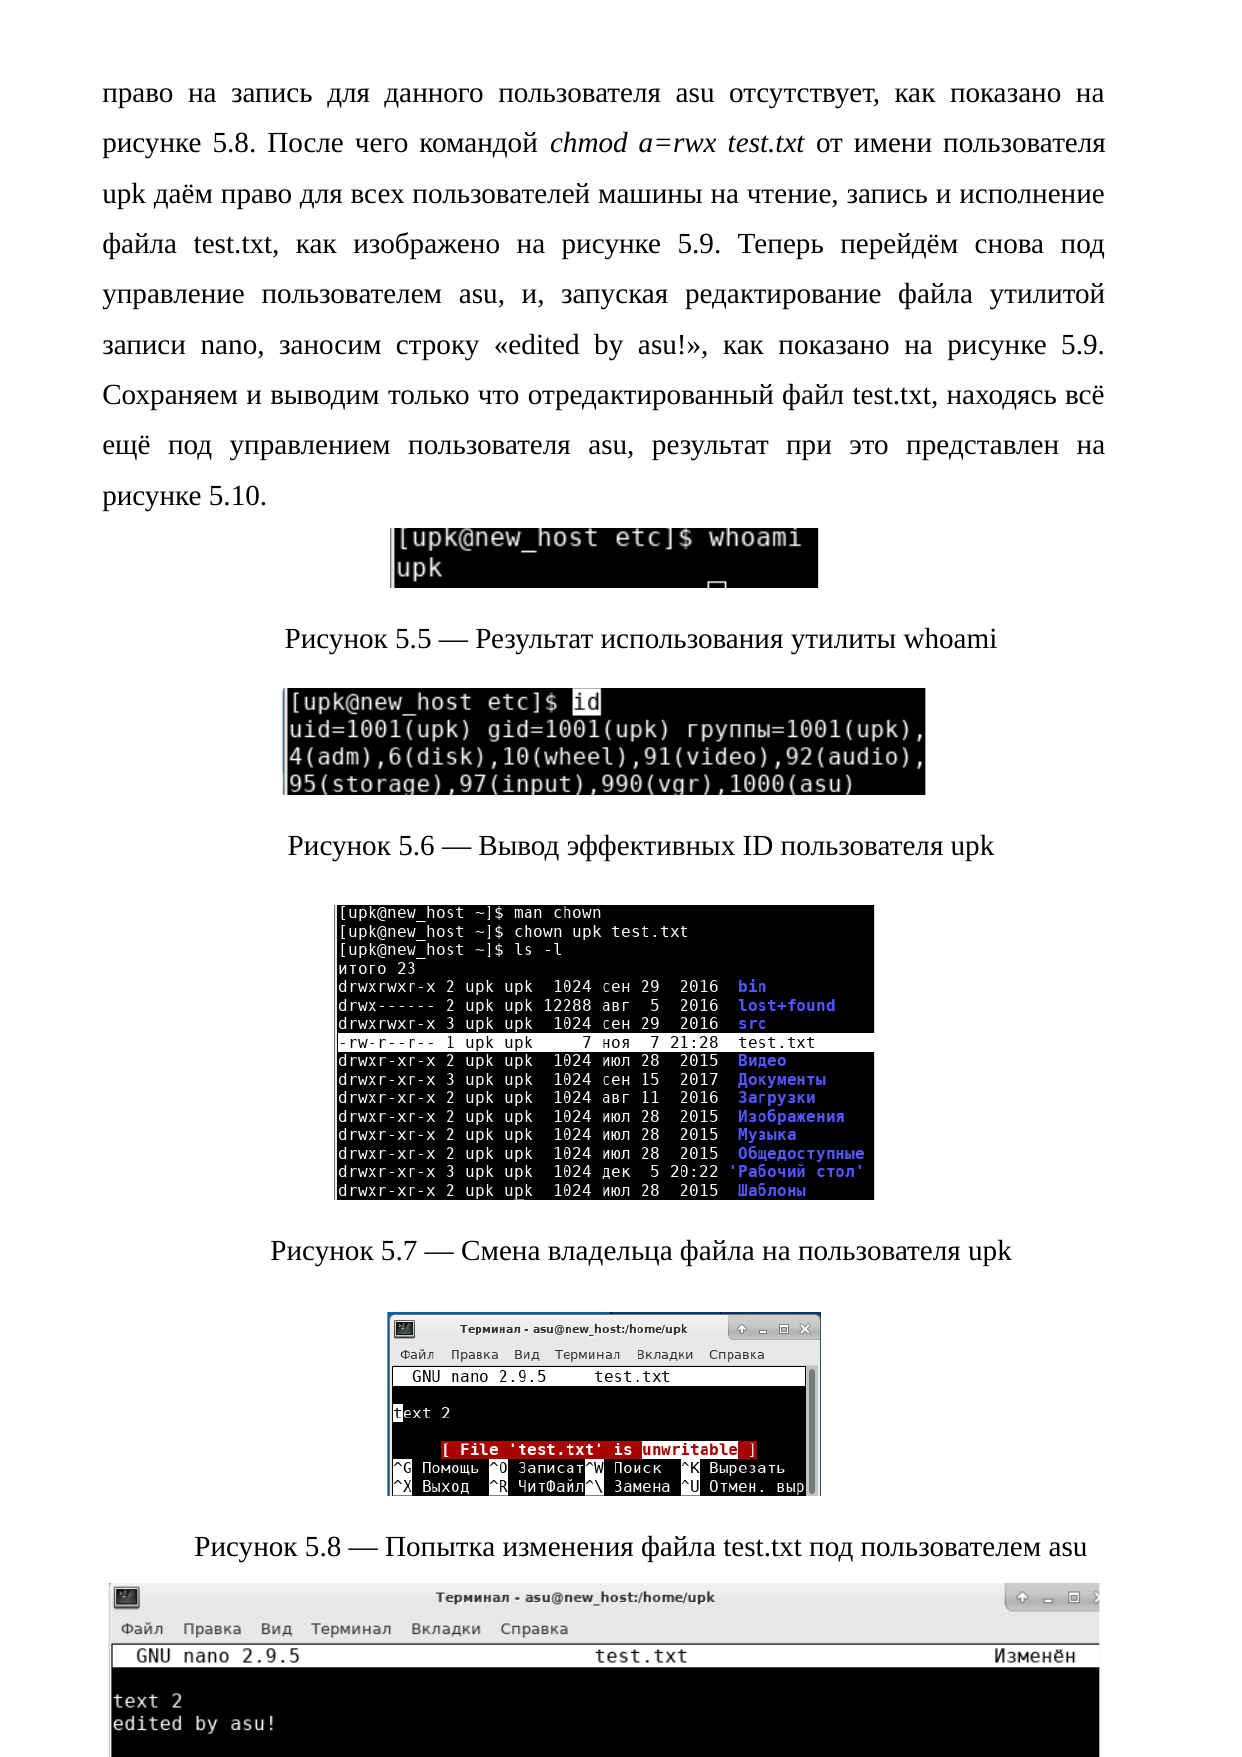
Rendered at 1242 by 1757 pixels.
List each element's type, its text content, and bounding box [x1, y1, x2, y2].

text Рисунок 5.7 — Смена владельца файла на пользователя upk [102, 1233, 1106, 1267]
picture [108, 1583, 1100, 1757]
text Рисунок 5.8 — Попытка изменения файла test.txt под пользователем asu [102, 1529, 1106, 1562]
picture [282, 688, 926, 795]
text Рисунок 5.6 — Вывод эффективных ID пользователя upk [102, 828, 1106, 861]
picture [334, 905, 875, 1200]
list право на запись для данного пользователя asu отсутствует, как показано на рисунке 5.8. После чего командой chmod a=rwx test.txt от имени пользователя upk даём право для всех пользователей машины на чтение, запись и исполнение файла test.txt, как изображено на рисунке 5.9. Теперь перейдём снова под управление пользователем asu, и, запуская редактирование файла утилитой записи nano, заносим строку «edited by asu!», как показано на рисунке 5.9. Сохраняем и выводим только что отредактированный файл test.txt, находясь всё ещё под управлением пользователя asu, результат при это представлен на рисунке 5.10. [102, 75, 1106, 511]
text Рисунок 5.5 — Результат использования утилиты whoami [102, 621, 1106, 654]
picture [387, 1312, 821, 1496]
picture [390, 528, 819, 588]
